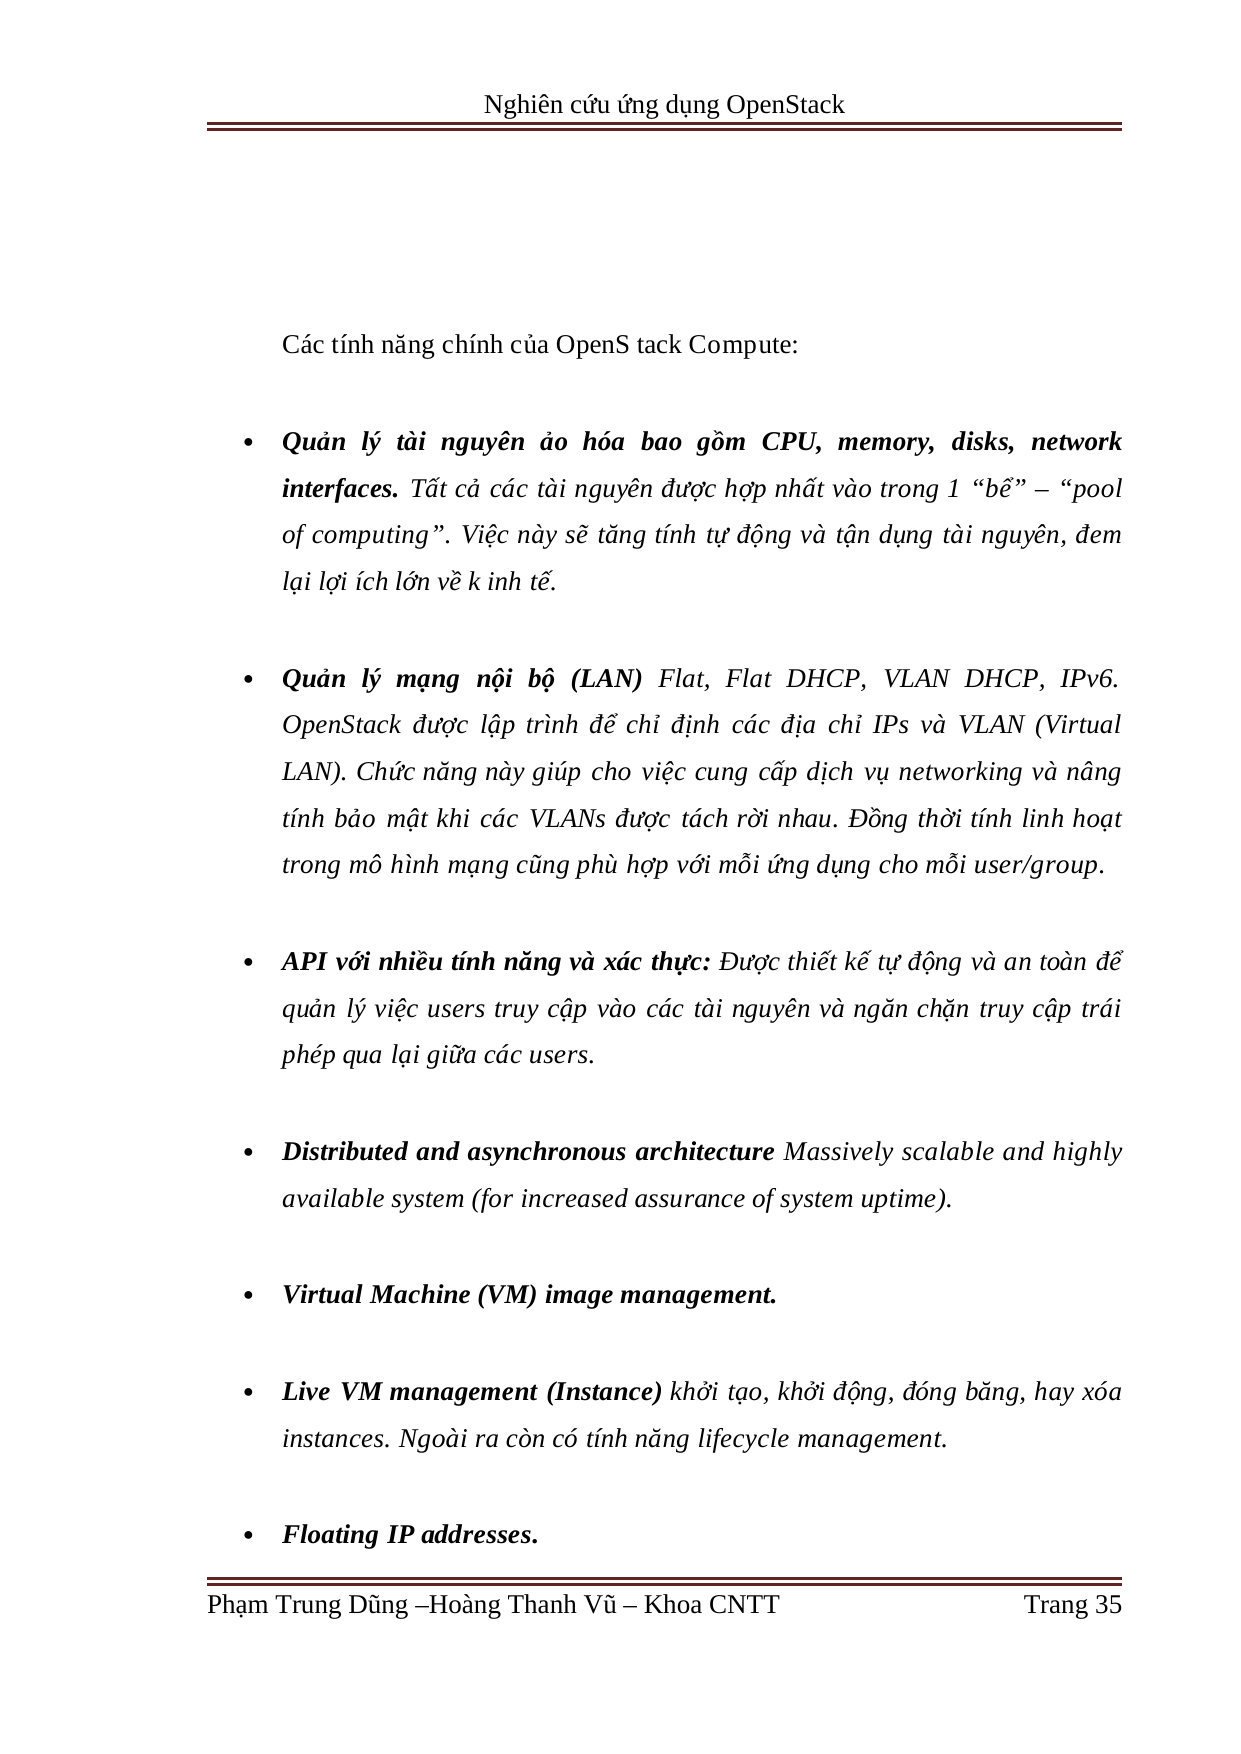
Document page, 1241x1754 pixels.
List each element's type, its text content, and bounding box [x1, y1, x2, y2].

list Quản lý tài nguyên ảo hóa bao gồm CPU, memory, disks, network interfaces. Tất cả các tài nguyên được hợp nhất vào trong 1 “bể” – “pool of computing”. Việc này sẽ tăng tính tự động và tận dụng tài nguyên, đem lại lợi ích lớn về k inh tế. [244, 425, 1122, 596]
list Live VM management (Instance) khởi tạo, khởi động, đóng băng, hay xóa instances. Ngoài ra còn có tính năng lifecycle management. [244, 1375, 1122, 1453]
list Distributed and asynchronous architecture Massively scalable and highly available system (for increased assurance of system uptime). [244, 1135, 1122, 1213]
text Các tính năng chính của OpenS tack Compute: [207, 328, 1122, 359]
list Virtual Machine (VM) image management. [244, 1278, 1122, 1309]
list Floating IP addresses. [244, 1518, 1122, 1549]
list API với nhiều tính năng và xác thực: Được thiết kế tự động và an toàn để quản lý việc users truy cập vào các tài nguyên và ngăn chặn truy cập trái phép qua lại giữa các users. [244, 945, 1122, 1069]
list Quản lý mạng nội bộ (LAN) Flat, Flat DHCP, VLAN DHCP, IPv6. OpenStack được lập trình để chỉ định các địa chỉ IPs và VLAN (Virtual LAN). Chức năng này giúp cho việc cung cấp dịch vụ networking và nâng tính bảo mật khi các VLANs được tách rời nhau. Đồng thời tính linh hoạt trong mô hình mạng cũng phù hợp với mỗi ứng dụng cho mỗi user/group. [244, 662, 1122, 879]
